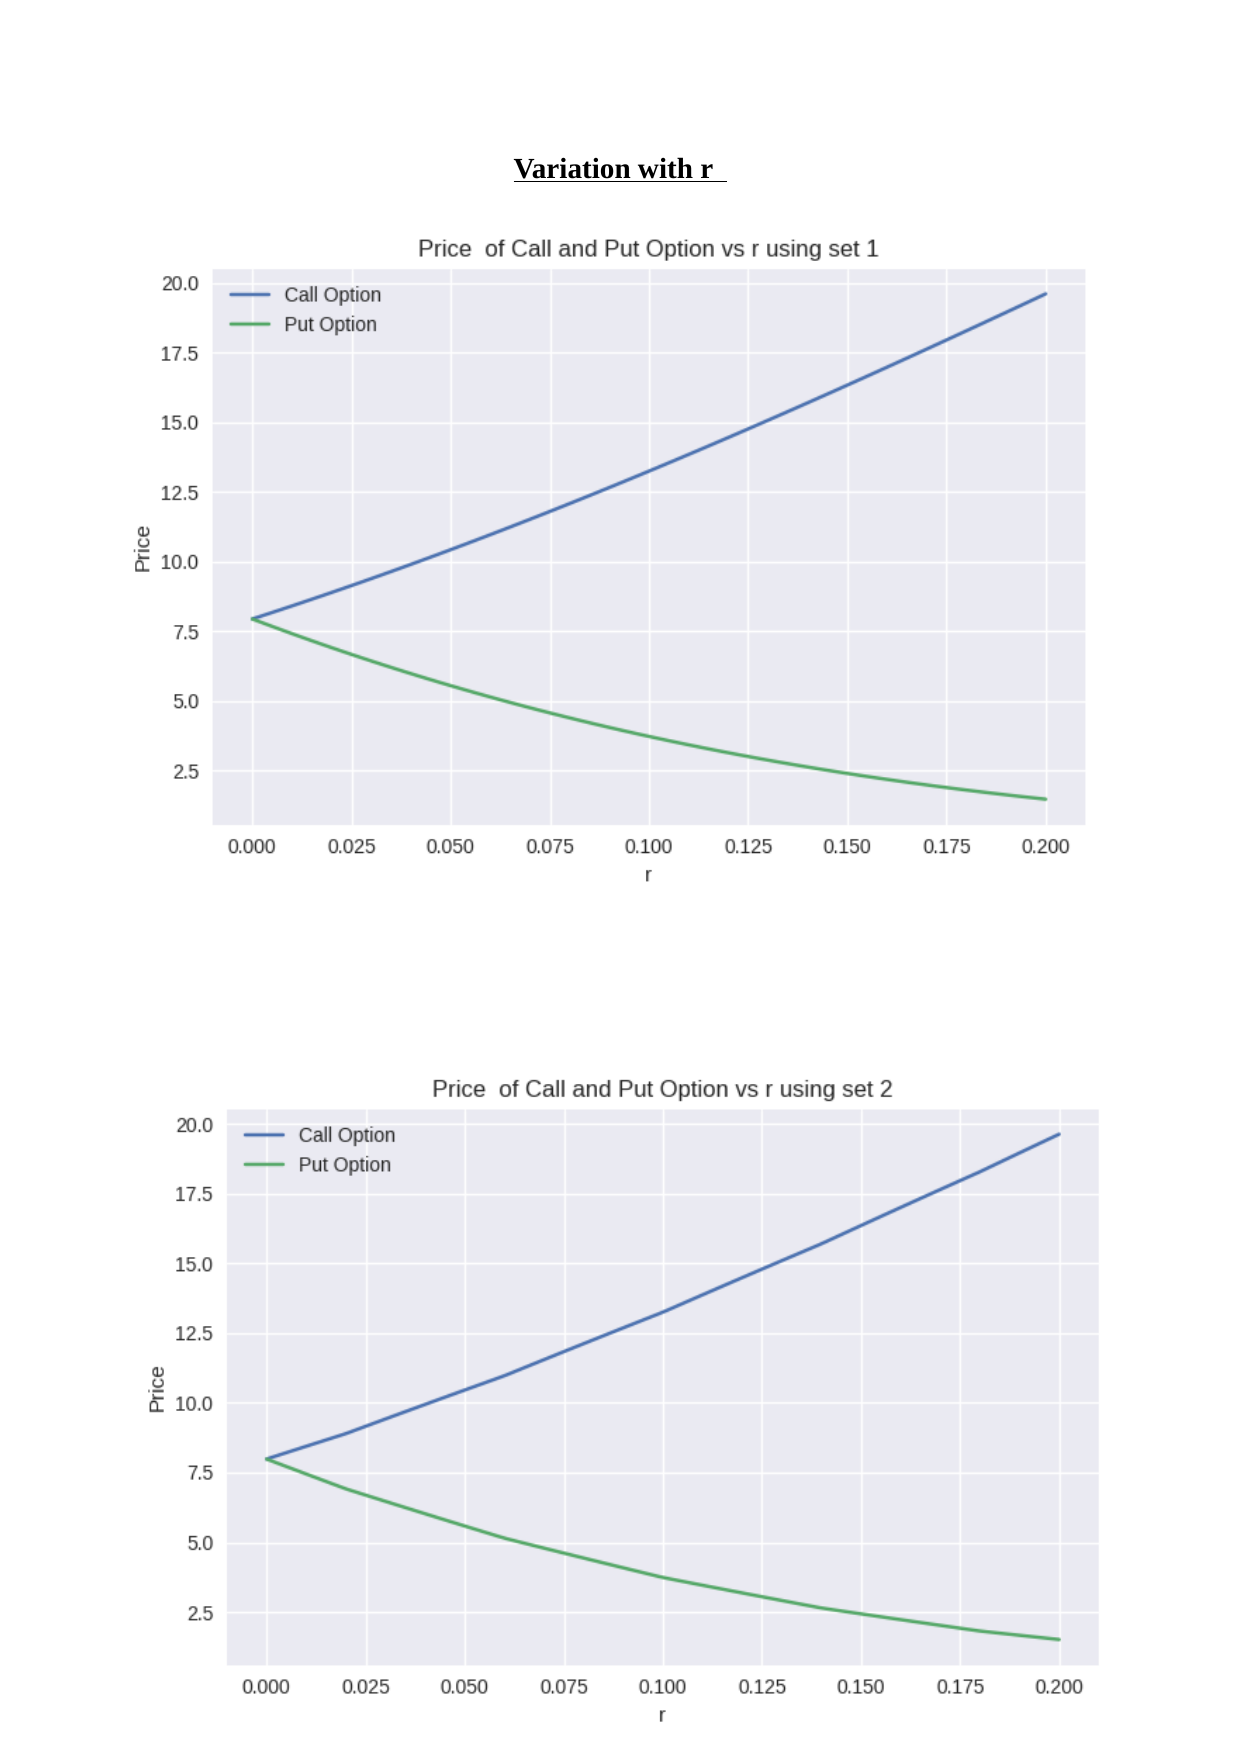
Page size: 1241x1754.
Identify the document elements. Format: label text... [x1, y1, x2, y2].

picture [127, 192, 1132, 890]
picture [140, 1045, 1144, 1743]
text Variation with r [118, 152, 1122, 185]
